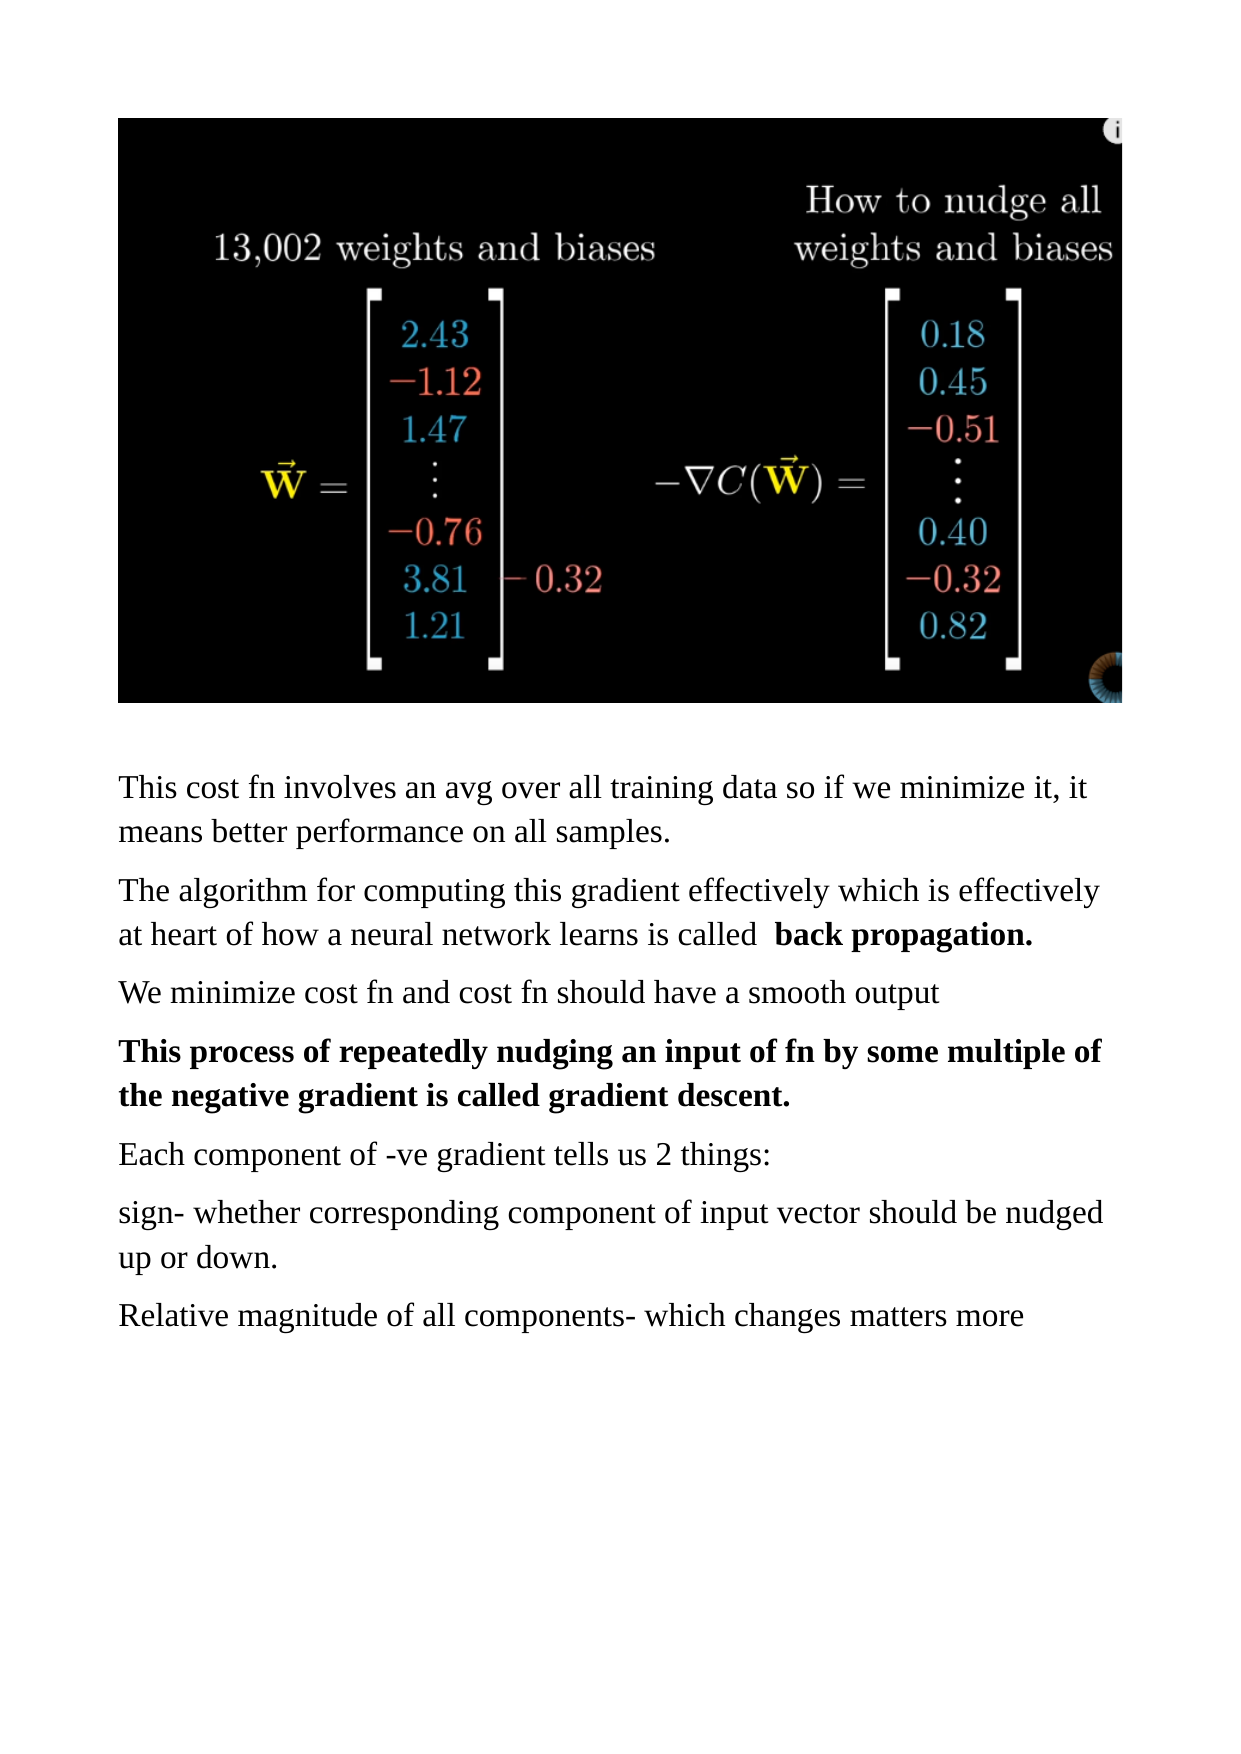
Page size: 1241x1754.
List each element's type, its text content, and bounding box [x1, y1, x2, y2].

text We minimize cost fn and cost fn should have a smooth output [118, 973, 1122, 1011]
text Each component of -ve gradient tells us 2 things: [118, 1134, 1122, 1172]
text This process of repeatedly nudging an input of fn by some multiple of the negative gradient is called gradient descent. [118, 1031, 1122, 1114]
text The algorithm for computing this gradient effectively which is effectively at heart of how a neural network learns is called back propagation. [118, 870, 1122, 952]
text This cost fn involves an avg over all training data so if we minimize it, it means better performance on all samples. [118, 767, 1122, 850]
text sign- whether corresponding component of input vector should be nudged up or down. [118, 1193, 1122, 1275]
text Relative magnitude of all components- which changes matters more [118, 1296, 1122, 1334]
